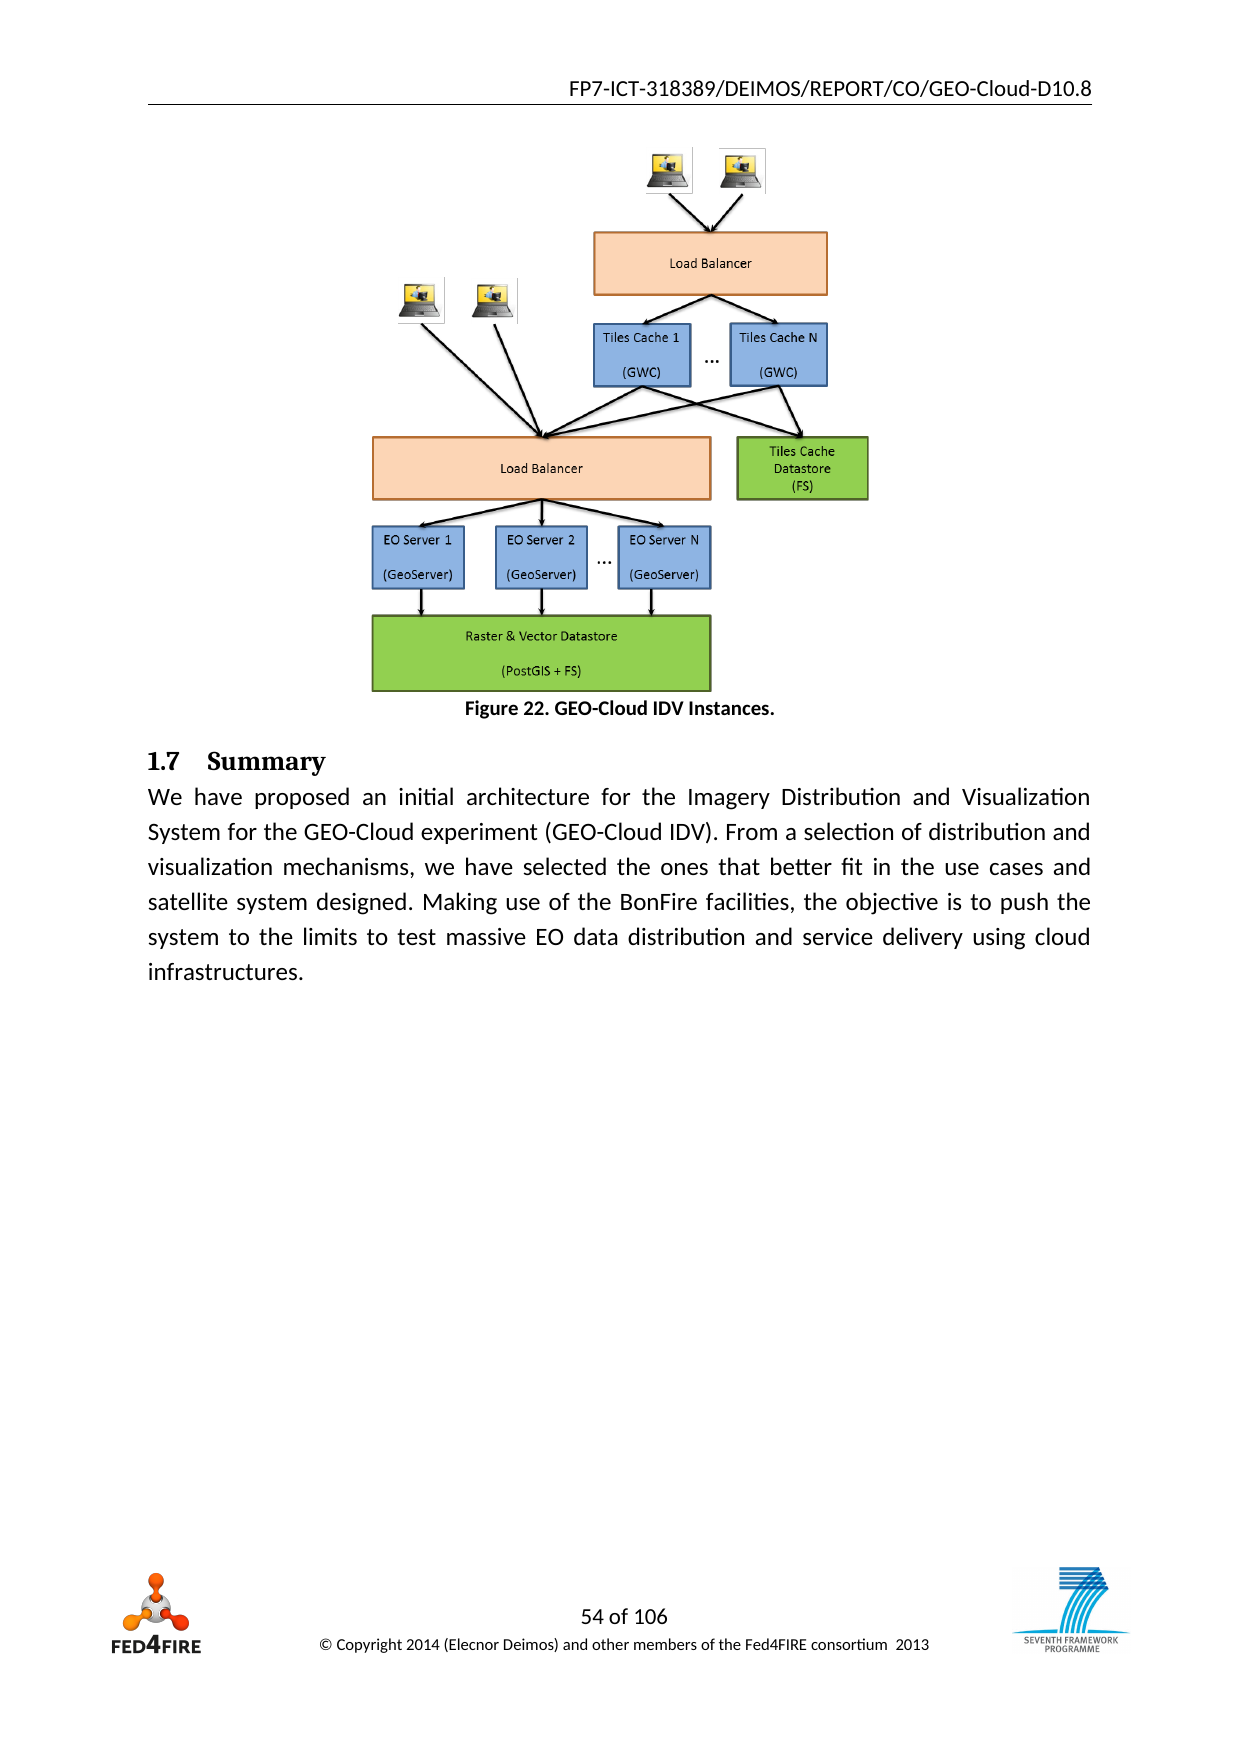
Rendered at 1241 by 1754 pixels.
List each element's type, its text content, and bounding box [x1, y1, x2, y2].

text We have proposed an initial architecture for the Imagery Distribution and Visualization System for the GEO-Cloud experiment (GEO-Cloud IDV). From a selection of distribution and visualization mechanisms, we have selected the ones that better fit in the use cases and satellite system designed. Making use of the BonFire facilities, the objective is to push the system to the limits to test massive EO data distribution and service delivery using cloud infrastructures. [148, 781, 1092, 987]
text Figure 22. GEO-Cloud IDV Instances. [148, 696, 1092, 721]
subtitle Summary [148, 746, 1092, 777]
